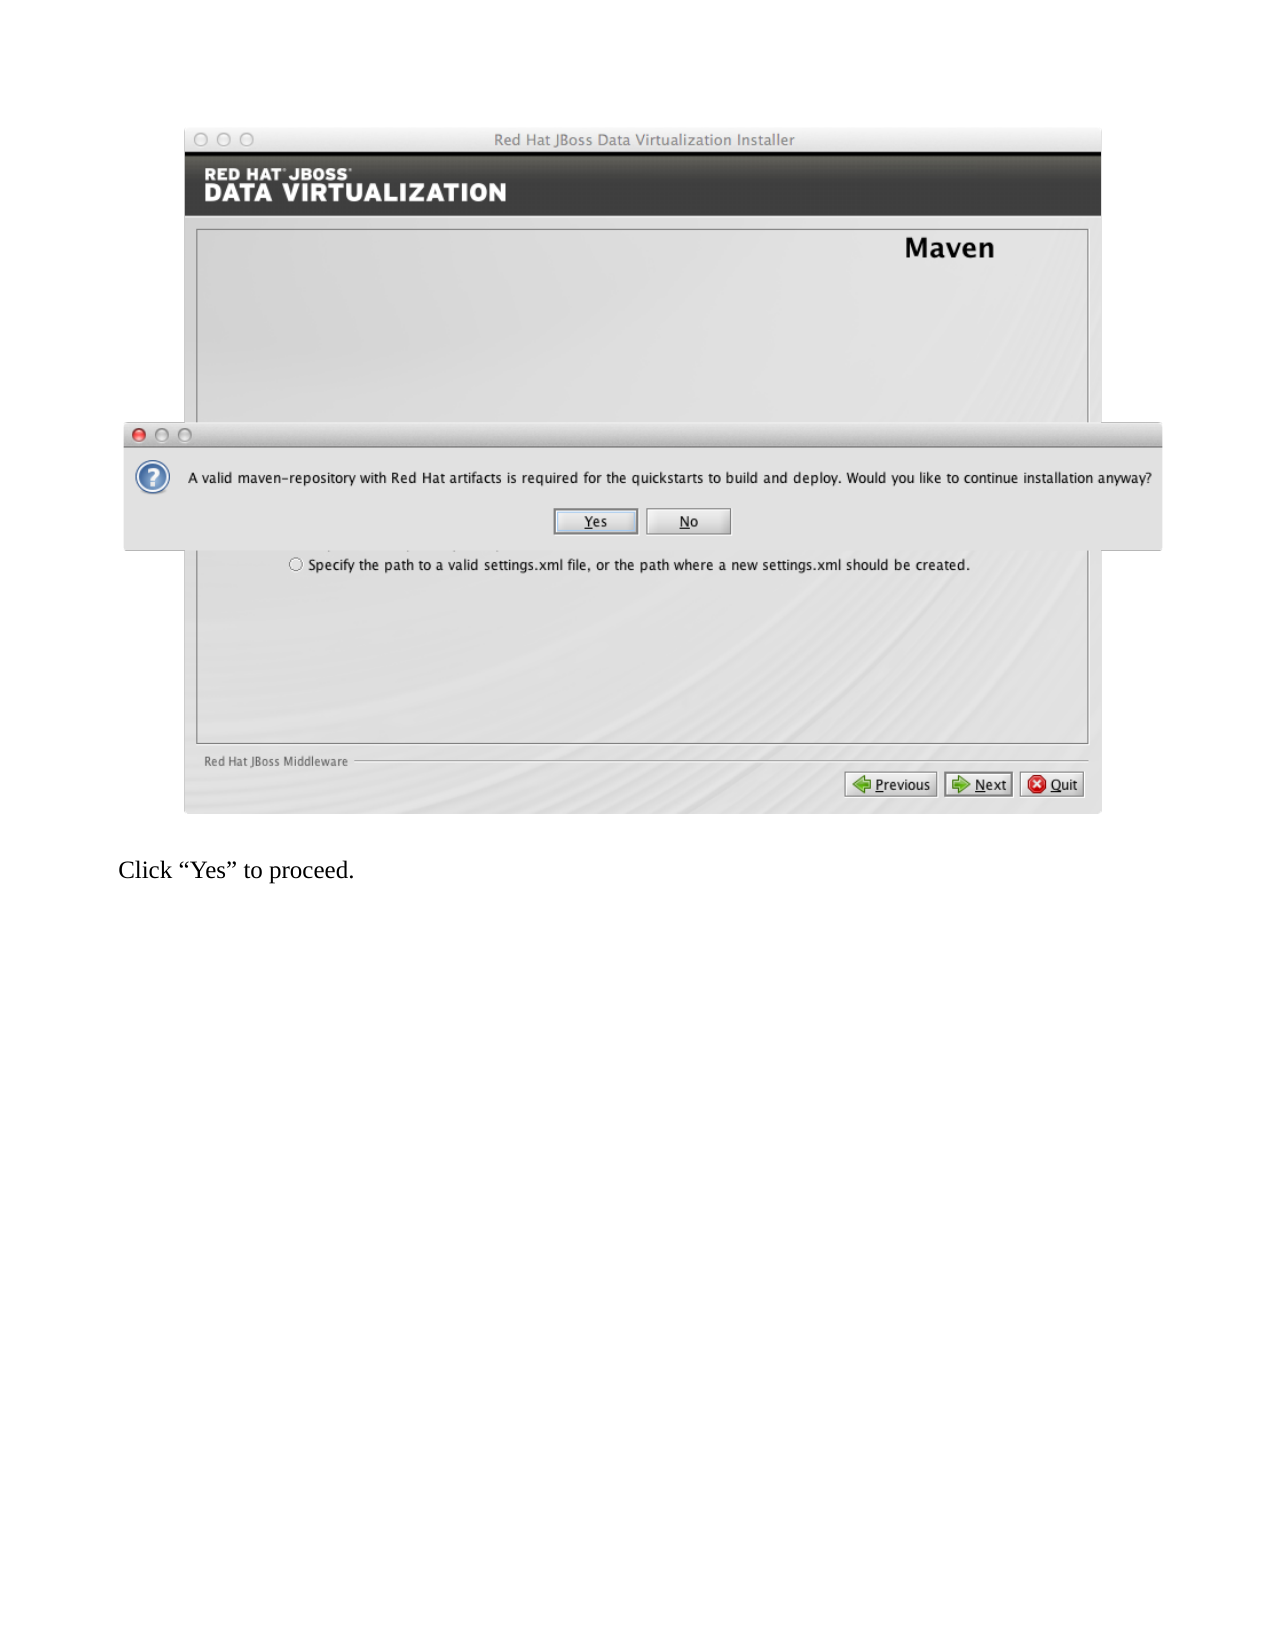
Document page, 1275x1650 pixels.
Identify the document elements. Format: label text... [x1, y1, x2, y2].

picture [123, 127, 1163, 814]
text Click “Yes” to proceed. [118, 855, 1157, 884]
